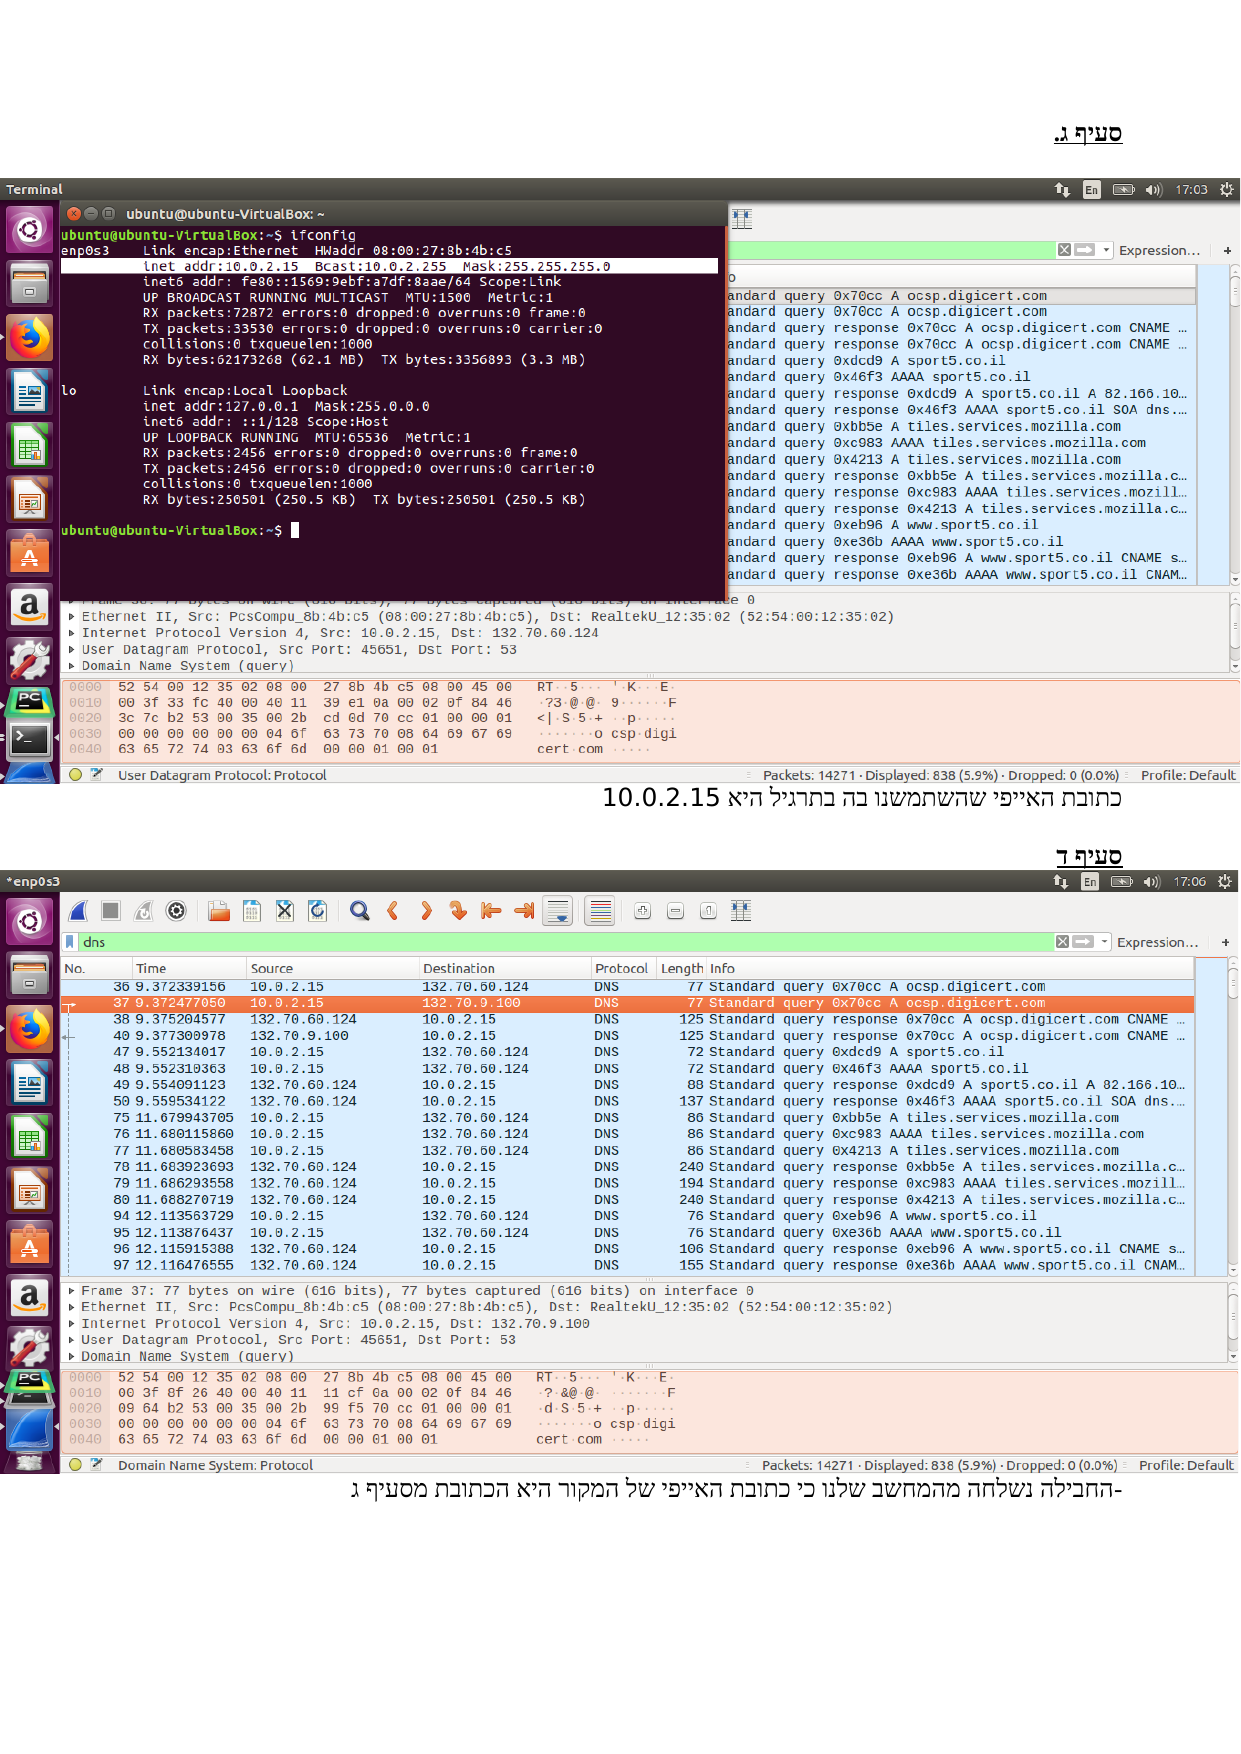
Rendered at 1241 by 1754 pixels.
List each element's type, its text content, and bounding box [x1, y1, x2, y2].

text החבילה נשלחה מהמחשב שלנו כי כתובת האייפי של המקור היא הכתובת מסעיף ג- [118, 1474, 1122, 1502]
text .סעיף ג [118, 118, 1122, 147]
text סעיף ד [118, 841, 1122, 870]
text כתובת האייפי שהשתמשנו בה בתרגיל היא 10.0.2.15 [118, 784, 1122, 813]
